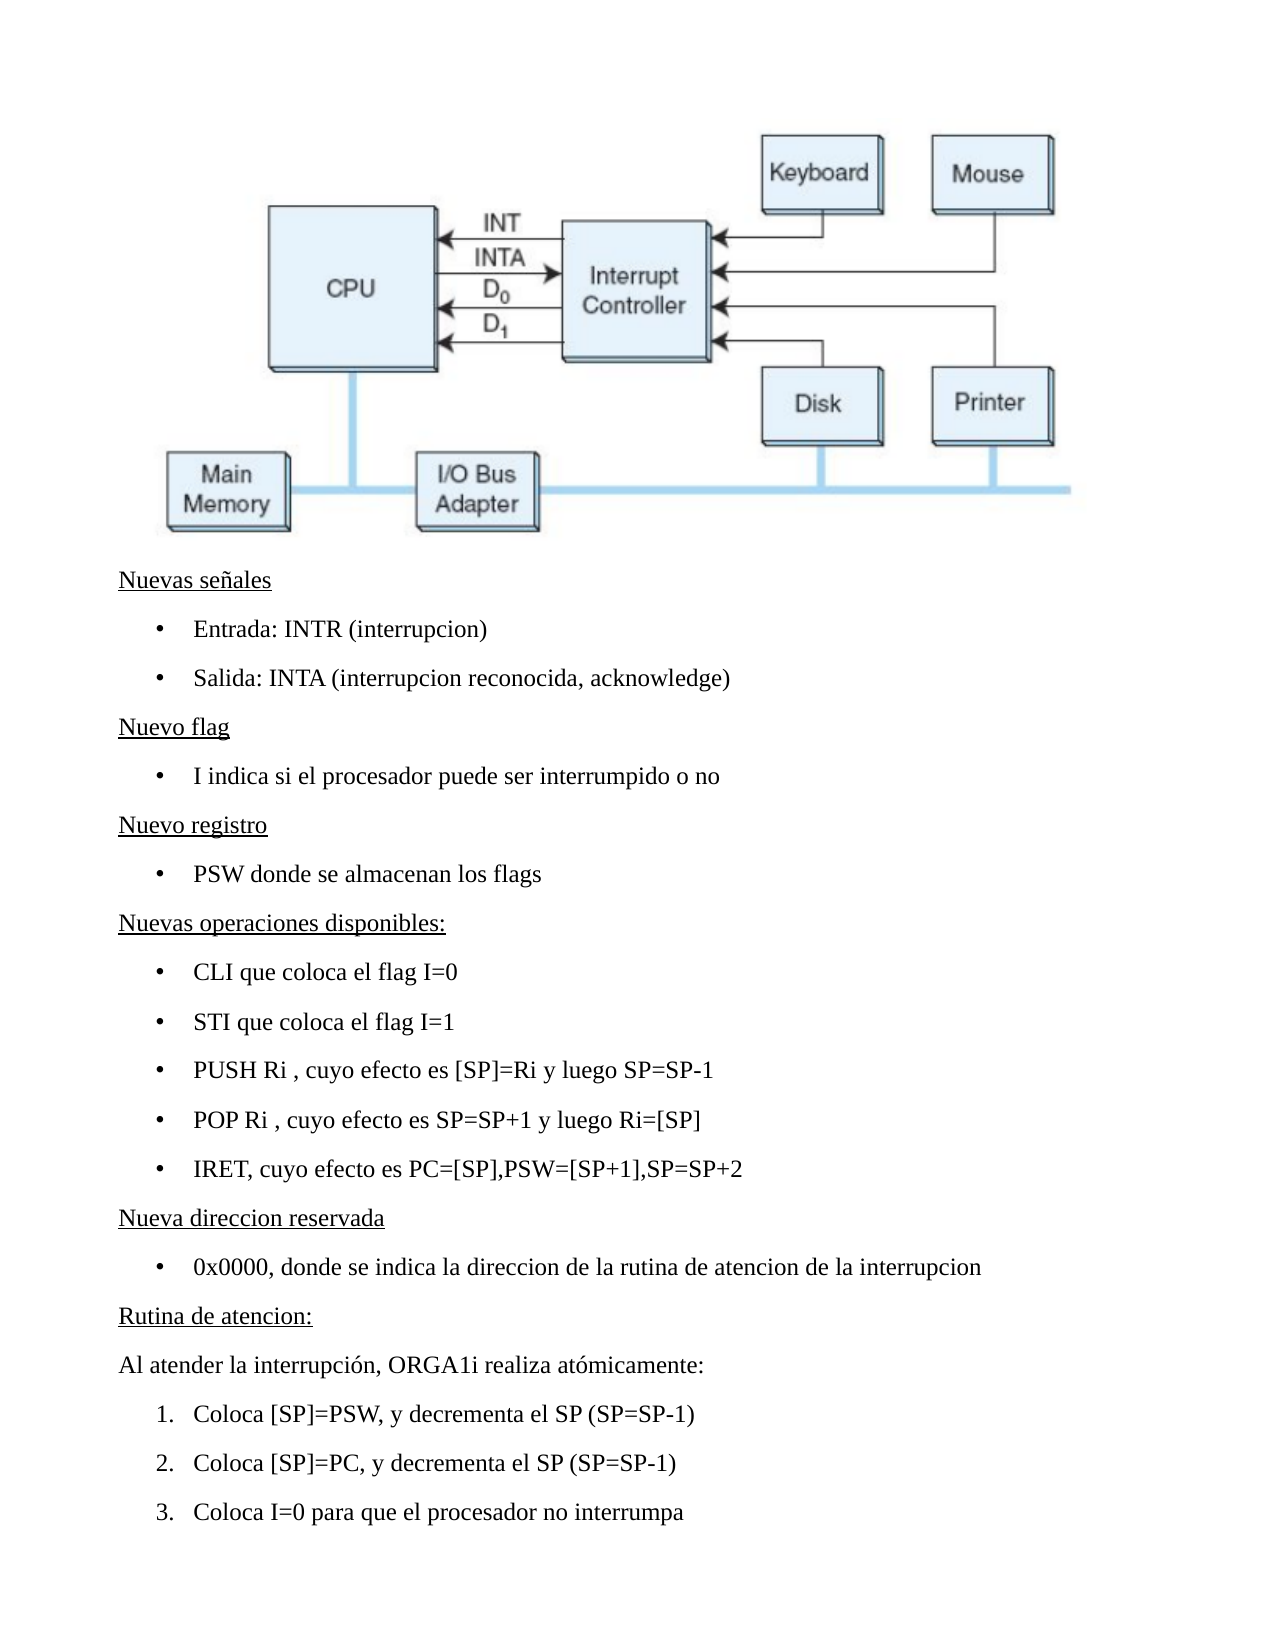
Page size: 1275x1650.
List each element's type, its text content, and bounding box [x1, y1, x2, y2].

list CLI que coloca el flag I=0 [156, 957, 1157, 986]
text Nuevas señales [118, 565, 1157, 594]
list 0x0000, donde se indica la direccion de la rutina de atencion de la interrupcion [156, 1252, 1157, 1281]
list STI que coloca el flag I=1 [156, 1007, 1157, 1035]
text Al atender la interrupción, ORGA1i realiza atómicamente: [118, 1350, 1157, 1379]
list IRET, cuyo efecto es PC=[SP],PSW=[SP+1],SP=SP+2 [156, 1154, 1157, 1182]
list POP Ri , cuyo efecto es SP=SP+1 y luego Ri=[SP] [156, 1105, 1157, 1133]
text Nuevo registro [118, 810, 1157, 839]
list I indica si el procesador puede ser interrumpido o no [156, 761, 1157, 790]
list Entrada: INTR (interrupcion) [156, 614, 1157, 643]
text Nuevas operaciones disponibles: [118, 908, 1157, 937]
picture [118, 118, 1087, 545]
text Nueva direccion reservada [118, 1203, 1157, 1232]
text Rutina de atencion: [118, 1301, 1157, 1330]
list Coloca I=0 para que el procesador no interrumpa [156, 1497, 1157, 1526]
list Coloca [SP]=PSW, y decrementa el SP (SP=SP-1) [156, 1399, 1157, 1428]
list Coloca [SP]=PC, y decrementa el SP (SP=SP-1) [156, 1448, 1157, 1477]
list PSW donde se almacenan los flags [156, 859, 1157, 888]
list Salida: INTA (interrupcion reconocida, acknowledge) [156, 663, 1157, 692]
list PUSH Ri , cuyo efecto es [SP]=Ri y luego SP=SP-1 [156, 1056, 1157, 1084]
text Nuevo flag [118, 712, 1157, 741]
